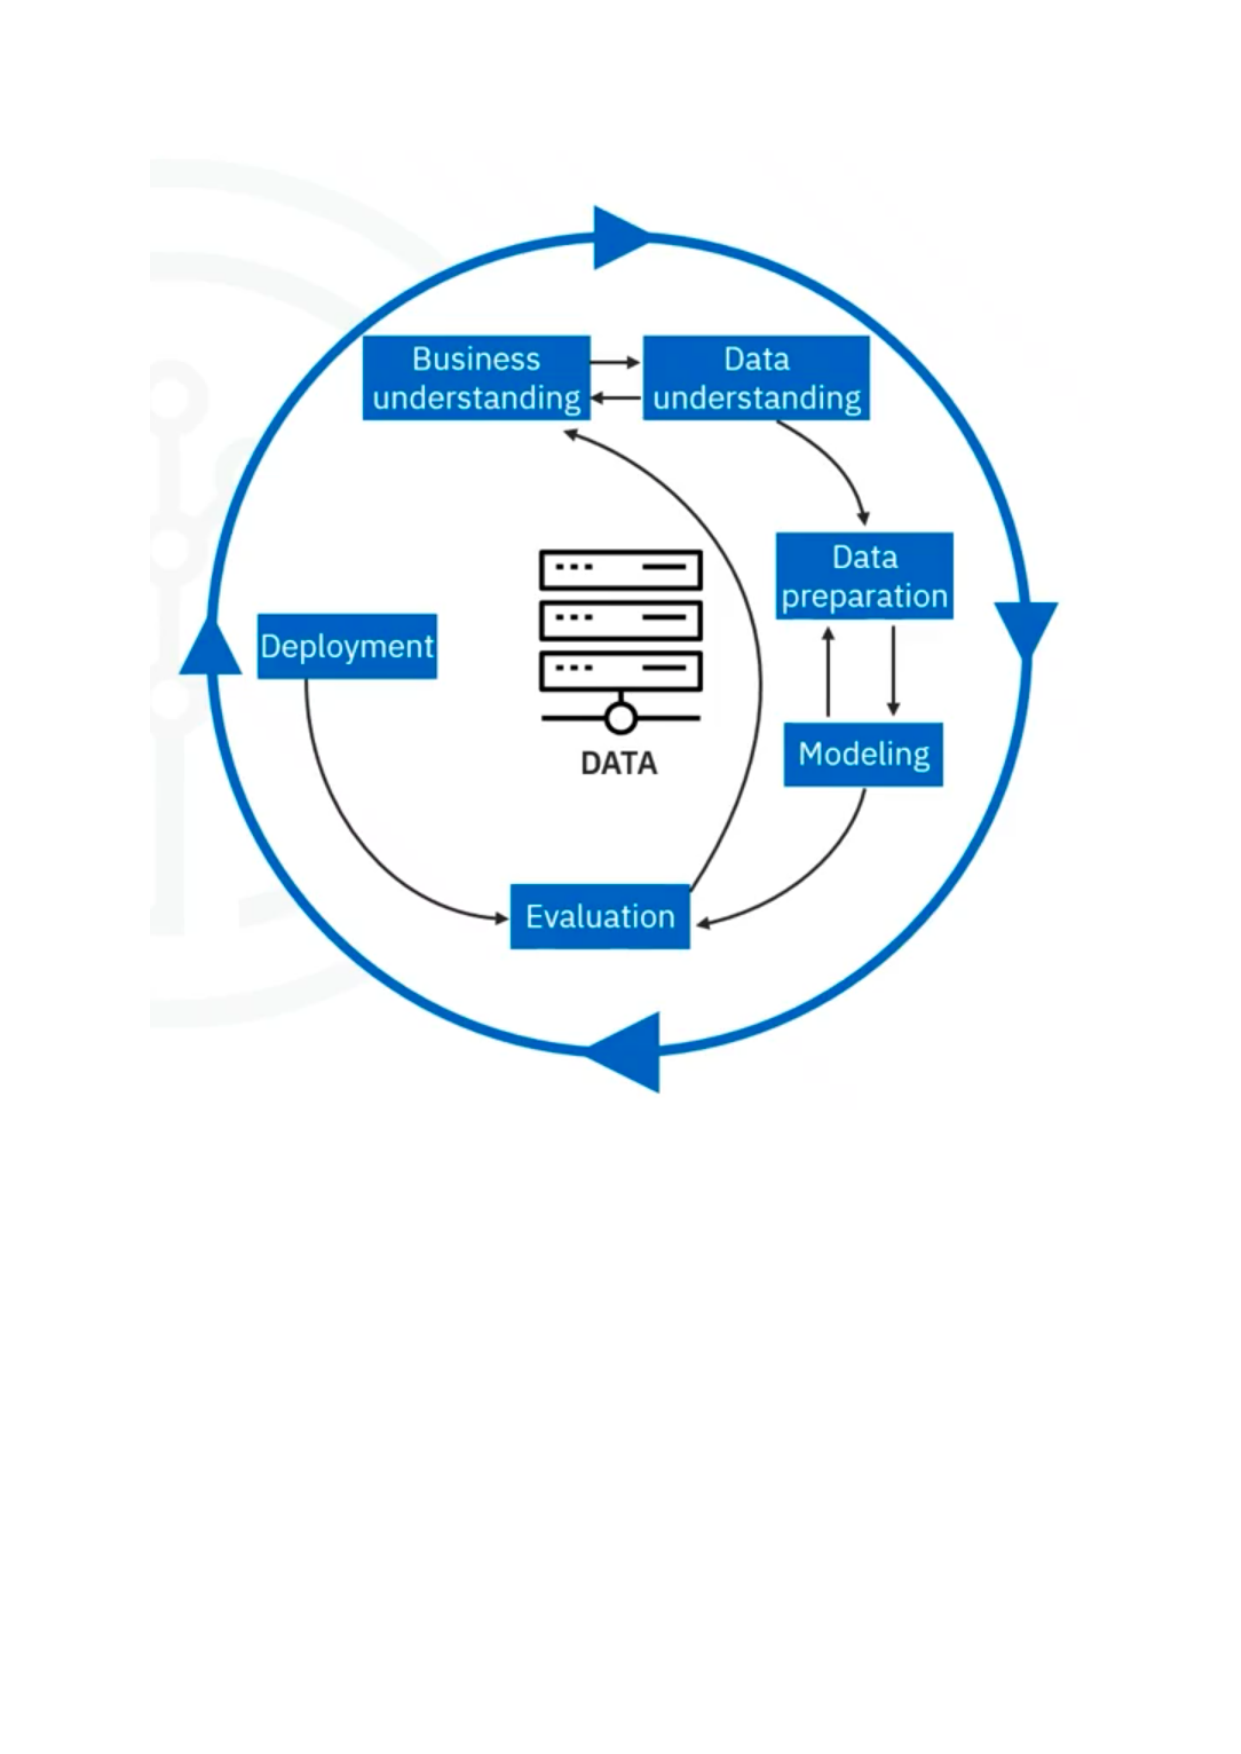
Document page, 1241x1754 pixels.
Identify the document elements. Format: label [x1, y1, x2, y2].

picture [150, 150, 1091, 1112]
